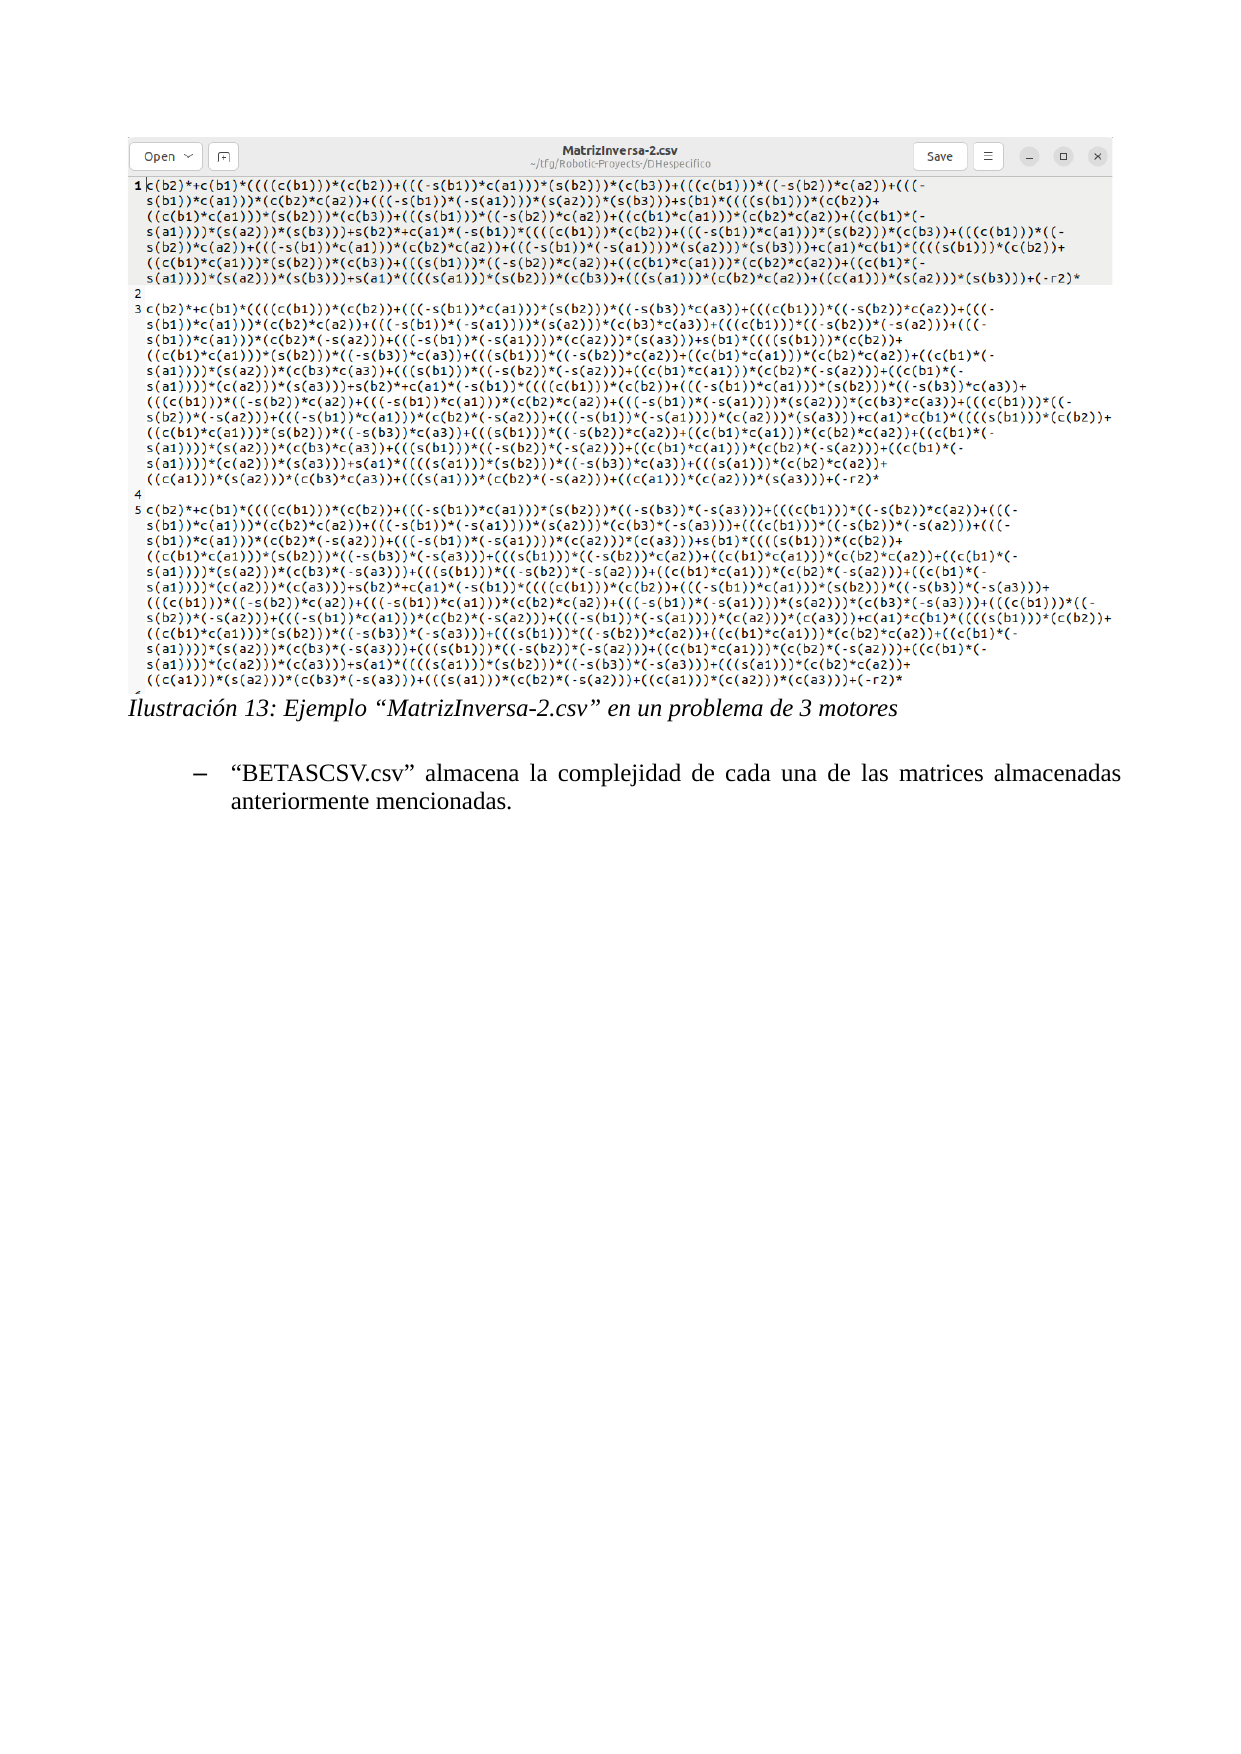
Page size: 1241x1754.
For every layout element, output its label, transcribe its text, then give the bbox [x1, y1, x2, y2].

list “BETASCSV.csv” almacena la complejidad de cada una de las matrices almacenadas anteriormente mencionadas. [193, 758, 1122, 815]
text Ilustración 13: Ejemplo “MatrizInversa-2.csv” en un problema de 3 motores [128, 694, 1112, 722]
